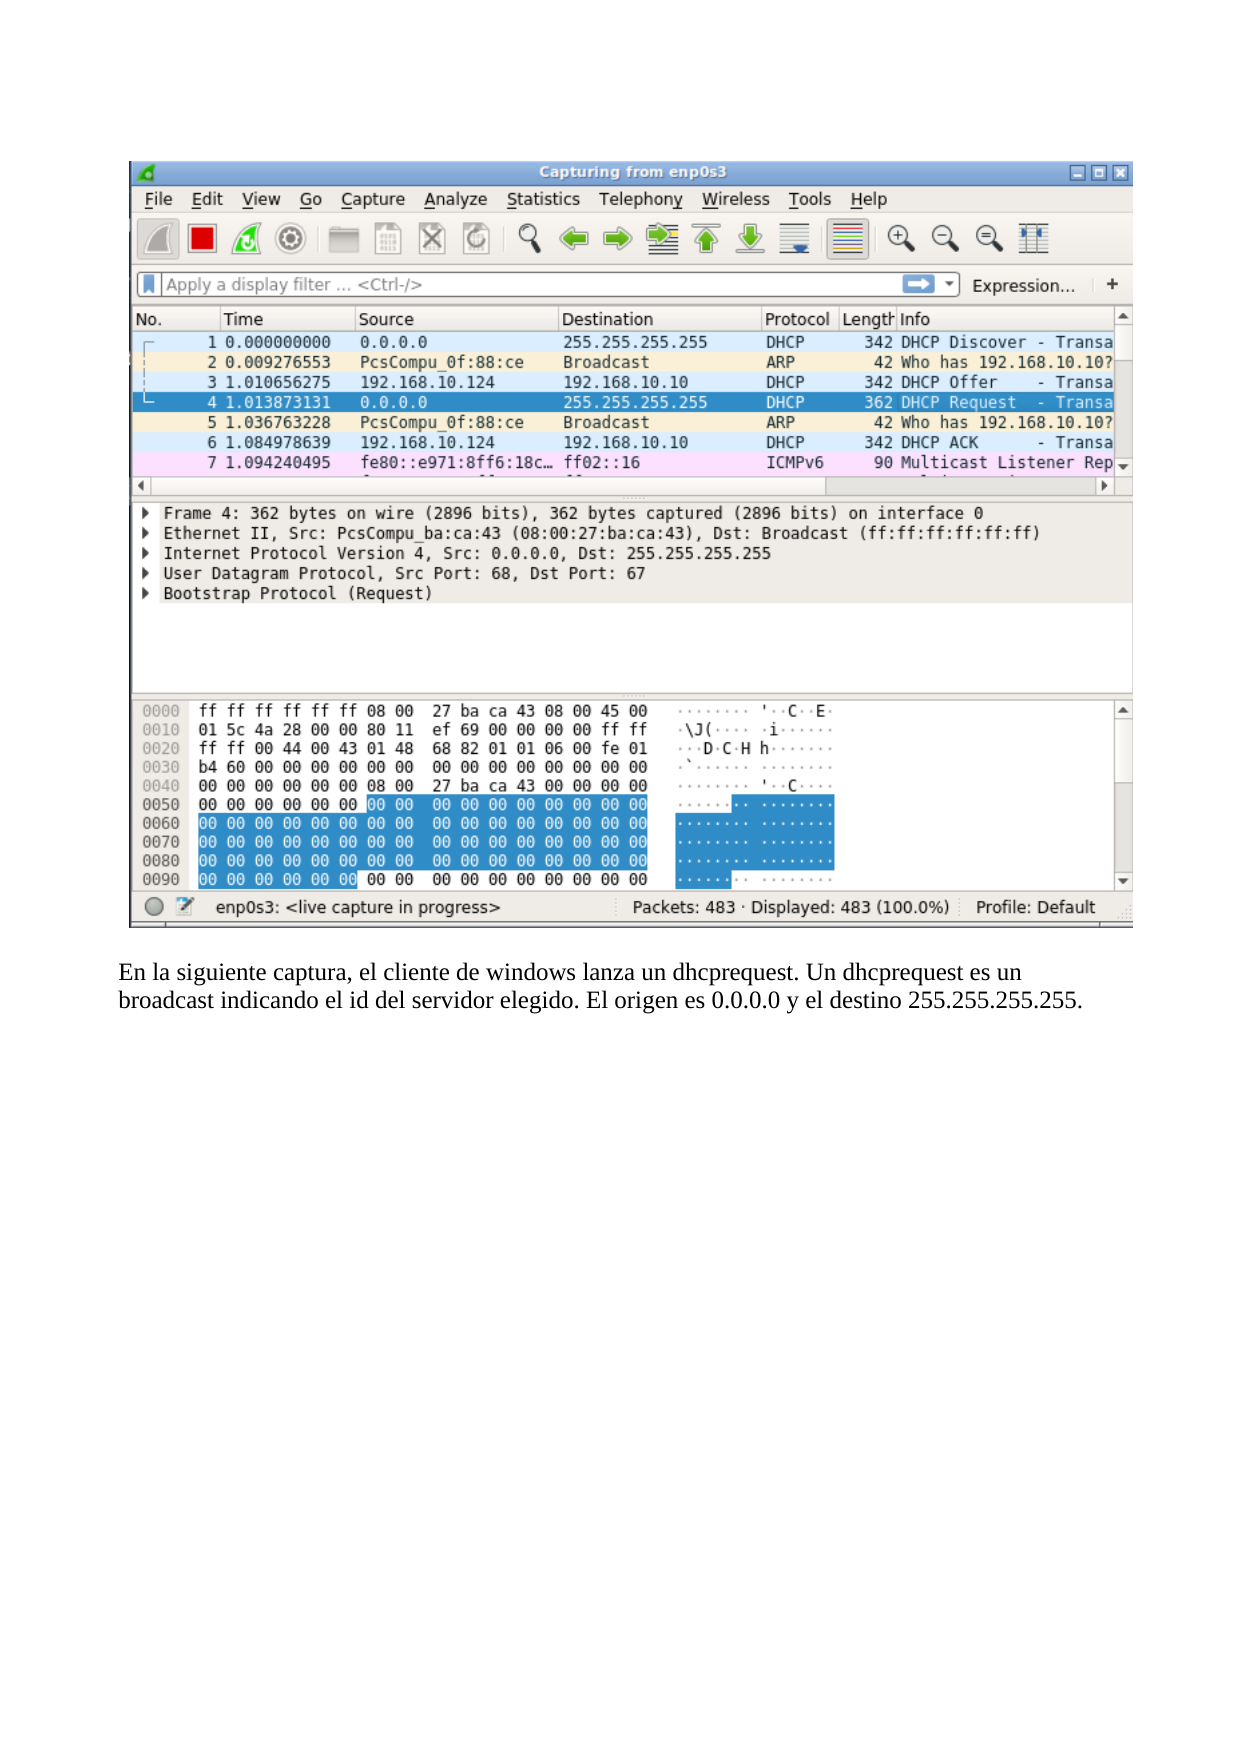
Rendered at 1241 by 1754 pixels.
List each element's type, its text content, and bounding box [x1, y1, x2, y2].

text En la siguiente captura, el cliente de windows lanza un dhcprequest. Un dhcprequest es un broadcast indicando el id del servidor elegido. El origen es 0.0.0.0 y el destino 255.255.255.255. [118, 957, 1122, 1014]
picture [129, 161, 1133, 928]
